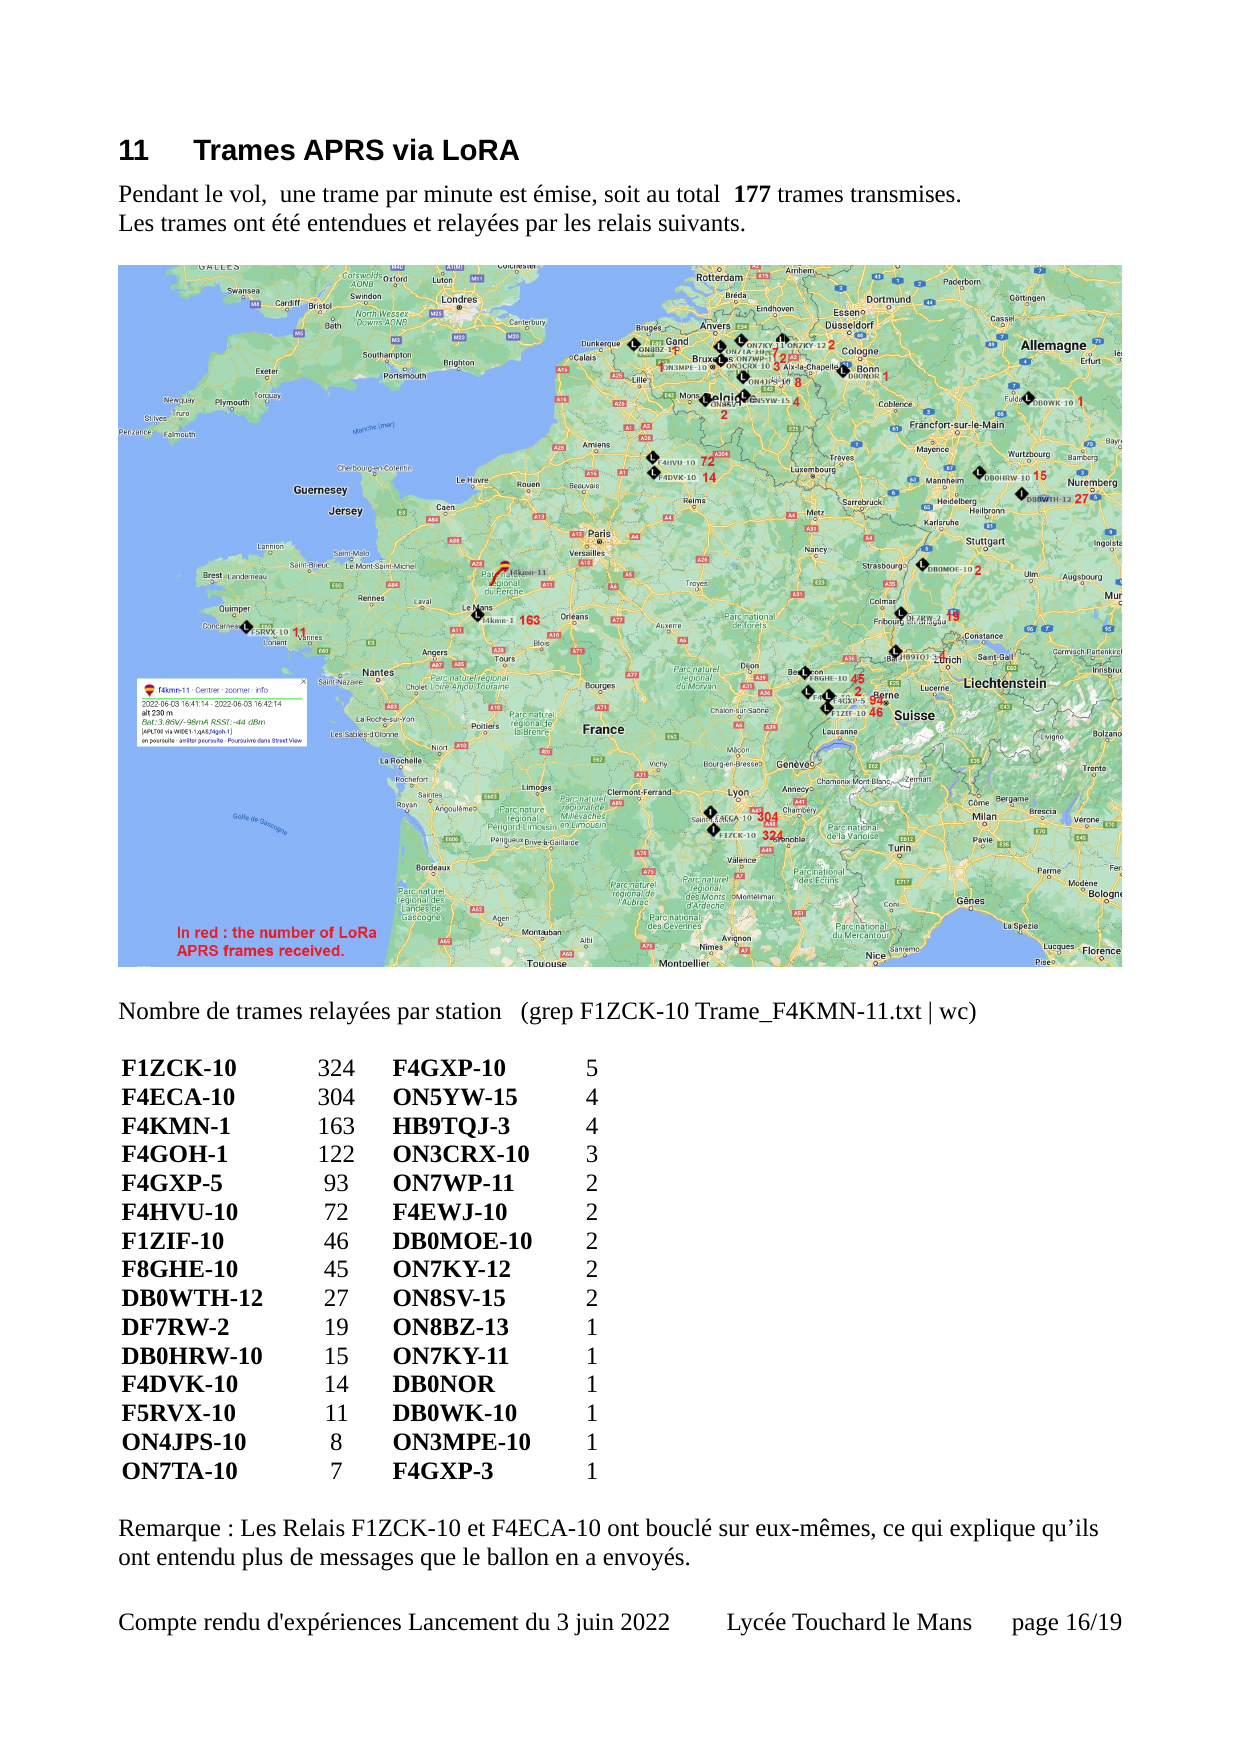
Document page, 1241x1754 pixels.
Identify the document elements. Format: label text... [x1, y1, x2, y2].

table_cell 1 [558, 1427, 626, 1456]
table_cell 1 [558, 1456, 626, 1484]
picture [118, 265, 1123, 967]
table_cell ON8SV-15 [389, 1283, 557, 1312]
table_cell DB0WTH-12 [118, 1283, 283, 1312]
table_cell 7 [283, 1456, 389, 1484]
table_cell 93 [283, 1168, 389, 1197]
table_cell F4KMN-1 [118, 1111, 283, 1139]
table_cell 11 [283, 1398, 389, 1427]
text Les trames ont été entendues et relayées par les relais suivants. [118, 208, 1122, 236]
table_cell 163 [283, 1111, 389, 1139]
table_cell DB0WK-10 [389, 1398, 557, 1427]
table_cell 19 [283, 1312, 389, 1341]
table_cell ON5YW-15 [389, 1082, 557, 1111]
table_cell 1 [558, 1398, 626, 1427]
table_header F1ZCK-10 [118, 1053, 283, 1082]
table_cell 4 [558, 1082, 626, 1111]
text Remarque : Les Relais F1ZCK-10 et F4ECA-10 ont bouclé sur eux-mêmes, ce qui explique qu’ils ont entendu plus de messages que le ballon en a envoyés. [118, 1513, 1122, 1571]
table_cell 1 [558, 1341, 626, 1369]
table_cell 14 [283, 1370, 389, 1398]
table_cell 3 [558, 1140, 626, 1168]
table_cell 2 [558, 1197, 626, 1226]
table_cell F4HVU-10 [118, 1197, 283, 1226]
table_cell 2 [558, 1283, 626, 1312]
table_header 324 [283, 1053, 389, 1082]
table_cell F4ECA-10 [118, 1082, 283, 1111]
table_cell 46 [283, 1226, 389, 1254]
table_cell ON4JPS-10 [118, 1427, 283, 1456]
table_cell ON3CRX-10 [389, 1140, 557, 1168]
table_header F4GXP-10 [389, 1053, 557, 1082]
table_cell ON7TA-10 [118, 1456, 283, 1484]
table_cell DB0HRW-10 [118, 1341, 283, 1369]
table_cell 15 [283, 1341, 389, 1369]
table_cell 4 [558, 1111, 626, 1139]
table_cell F4GXP-5 [118, 1168, 283, 1197]
table_cell ON7WP-11 [389, 1168, 557, 1197]
text Nombre de trames relayées par station (grep F1ZCK-10 Trame_F4KMN-11.txt | wc) [118, 996, 1122, 1024]
text Pendant le vol, une trame par minute est émise, soit au total 177 trames transmises. [118, 179, 1122, 208]
table_cell DF7RW-2 [118, 1312, 283, 1341]
table_cell ON3MPE-10 [389, 1427, 557, 1456]
table_cell 122 [283, 1140, 389, 1168]
subtitle Trames APRS via LoRA [118, 133, 1122, 166]
table_cell 2 [558, 1168, 626, 1197]
table_cell 45 [283, 1255, 389, 1283]
table_cell DB0MOE-10 [389, 1226, 557, 1254]
table_cell ON8BZ-13 [389, 1312, 557, 1341]
table_cell 72 [283, 1197, 389, 1226]
table_cell F4EWJ-10 [389, 1197, 557, 1226]
table_cell ON7KY-11 [389, 1341, 557, 1369]
table_cell HB9TQJ-3 [389, 1111, 557, 1139]
table_cell 304 [283, 1082, 389, 1111]
table_cell F4DVK-10 [118, 1370, 283, 1398]
table_cell 8 [283, 1427, 389, 1456]
table_cell F4GOH-1 [118, 1140, 283, 1168]
table_header 5 [558, 1053, 626, 1082]
table_cell F5RVX-10 [118, 1398, 283, 1427]
table_cell 1 [558, 1312, 626, 1341]
table_cell F4GXP-3 [389, 1456, 557, 1484]
table_cell 1 [558, 1370, 626, 1398]
table_cell DB0NOR [389, 1370, 557, 1398]
table_cell 2 [558, 1226, 626, 1254]
table_cell 2 [558, 1255, 626, 1283]
table_cell F8GHE-10 [118, 1255, 283, 1283]
table_cell F1ZIF-10 [118, 1226, 283, 1254]
table_cell 27 [283, 1283, 389, 1312]
table_cell ON7KY-12 [389, 1255, 557, 1283]
